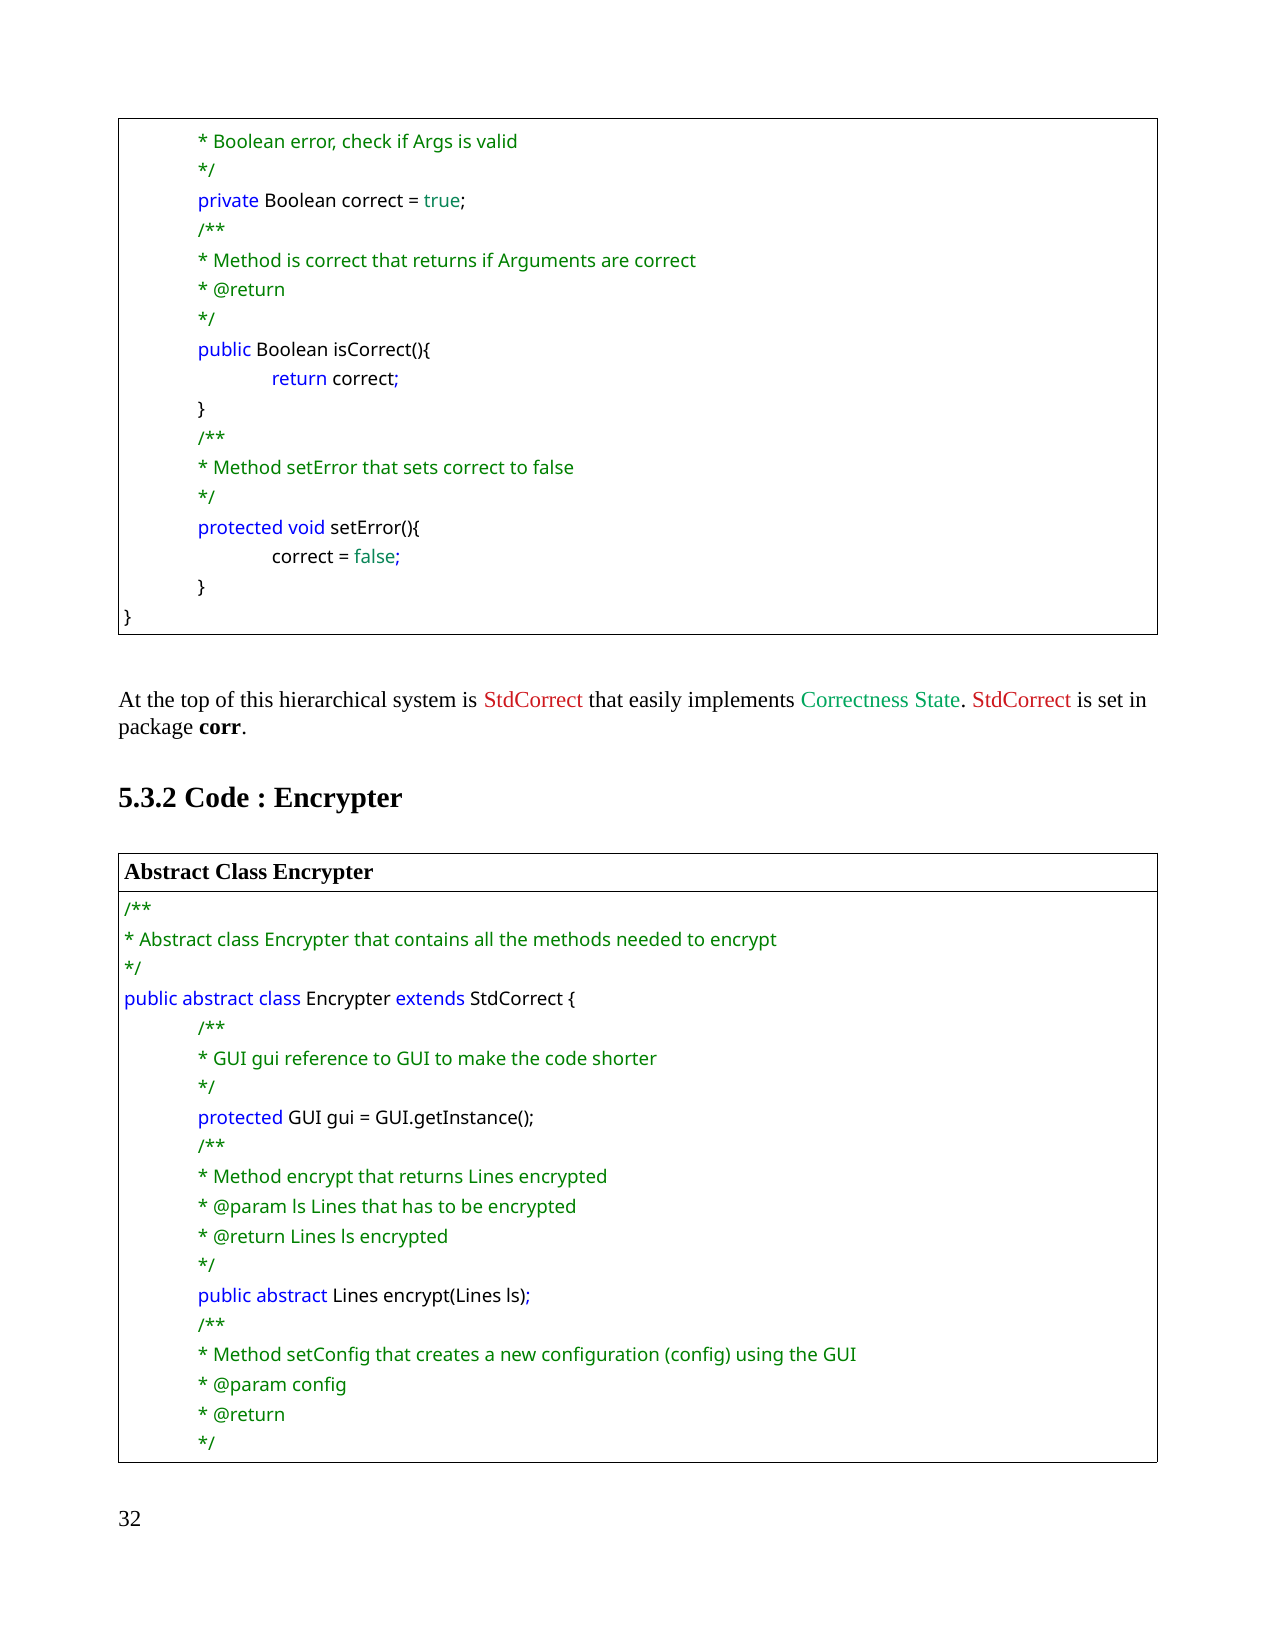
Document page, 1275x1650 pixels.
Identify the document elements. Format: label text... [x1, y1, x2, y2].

table_cell * Boolean error, check if Args is valid */ private Boolean correct = true; /** * Method is correct that returns if Arguments are correct * @return */ public Boolean isCorrect(){ return correct; } /** * Method setError that sets correct to false */ protected void setError(){ correct = false; } } [119, 119, 1157, 634]
table_header Abstract Class Encrypter [119, 854, 1157, 891]
text At the top of this hierarchical system is StdCorrect that easily implements Correctness State. StdCorrect is set in package corr. [118, 686, 1157, 739]
subtitle 5.3.2 Code : Encrypter [118, 780, 1157, 814]
table_cell /** * Abstract class Encrypter that contains all the methods needed to encrypt */ public abstract class Encrypter extends StdCorrect { /** * GUI gui reference to GUI to make the code shorter */ protected GUI gui = GUI.getInstance(); /** * Method encrypt that returns Lines encrypted * @param ls Lines that has to be encrypted * @return Lines ls encrypted */ public abstract Lines encrypt(Lines ls); /** * Method setConfig that creates a new configuration (config) using the GUI * @param config * @return */ [119, 892, 1157, 1462]
